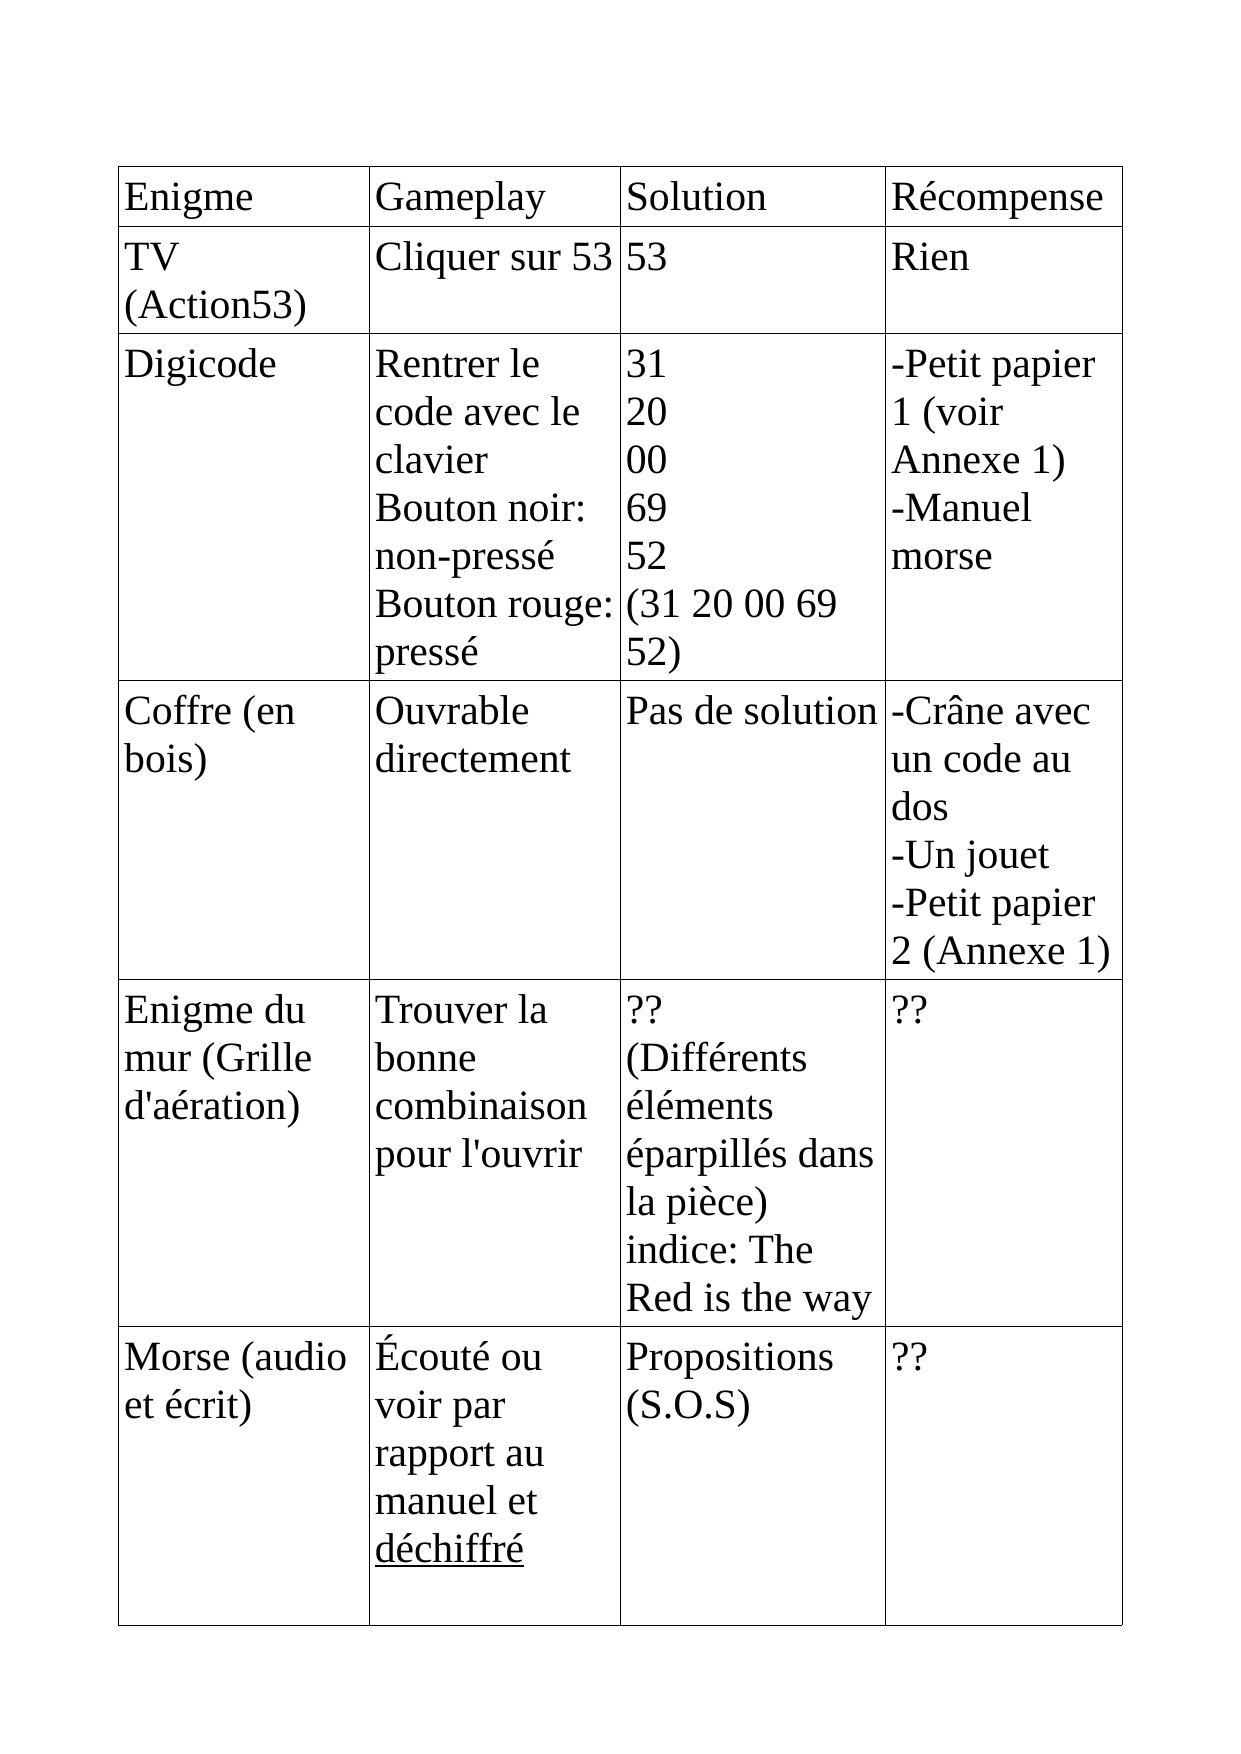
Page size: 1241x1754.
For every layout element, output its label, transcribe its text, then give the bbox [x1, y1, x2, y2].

table_cell Rentrer le code avec le clavier Bouton noir: non-pressé Bouton rouge: pressé [370, 334, 620, 680]
table_header Solution [621, 167, 885, 226]
table_header Gameplay [370, 167, 620, 226]
table_cell Cliquer sur 53 [370, 227, 620, 333]
table_cell Enigme du mur (Grille d'aération) [119, 980, 369, 1326]
table_cell Propositions (S.O.S) [621, 1327, 885, 1625]
table_header Enigme [119, 167, 369, 226]
table_cell Coffre (en bois) [119, 681, 369, 979]
table_cell Rien [886, 227, 1122, 333]
table_cell Pas de solution [621, 681, 885, 979]
table_cell 31 20 00 69 52 (31 20 00 69 52) [621, 334, 885, 680]
table_cell ?? [886, 1327, 1122, 1625]
table_cell ?? (Différents éléments éparpillés dans la pièce) indice: The Red is the way [621, 980, 885, 1326]
table_header Récompense [886, 167, 1122, 226]
table_cell 53 [621, 227, 885, 333]
table_cell Morse (audio et écrit) [119, 1327, 369, 1625]
table_cell Écouté ou voir par rapport au manuel et déchiffré [370, 1327, 620, 1625]
table_cell Digicode [119, 334, 369, 680]
table_cell TV (Action53) [119, 227, 369, 333]
table_cell -Crâne avec un code au dos -Un jouet -Petit papier 2 (Annexe 1) [886, 681, 1122, 979]
table_cell Trouver la bonne combinaison pour l'ouvrir [370, 980, 620, 1326]
table_cell ?? [886, 980, 1122, 1326]
table_cell -Petit papier 1 (voir Annexe 1) -Manuel morse [886, 334, 1122, 680]
table_cell Ouvrable directement [370, 681, 620, 979]
